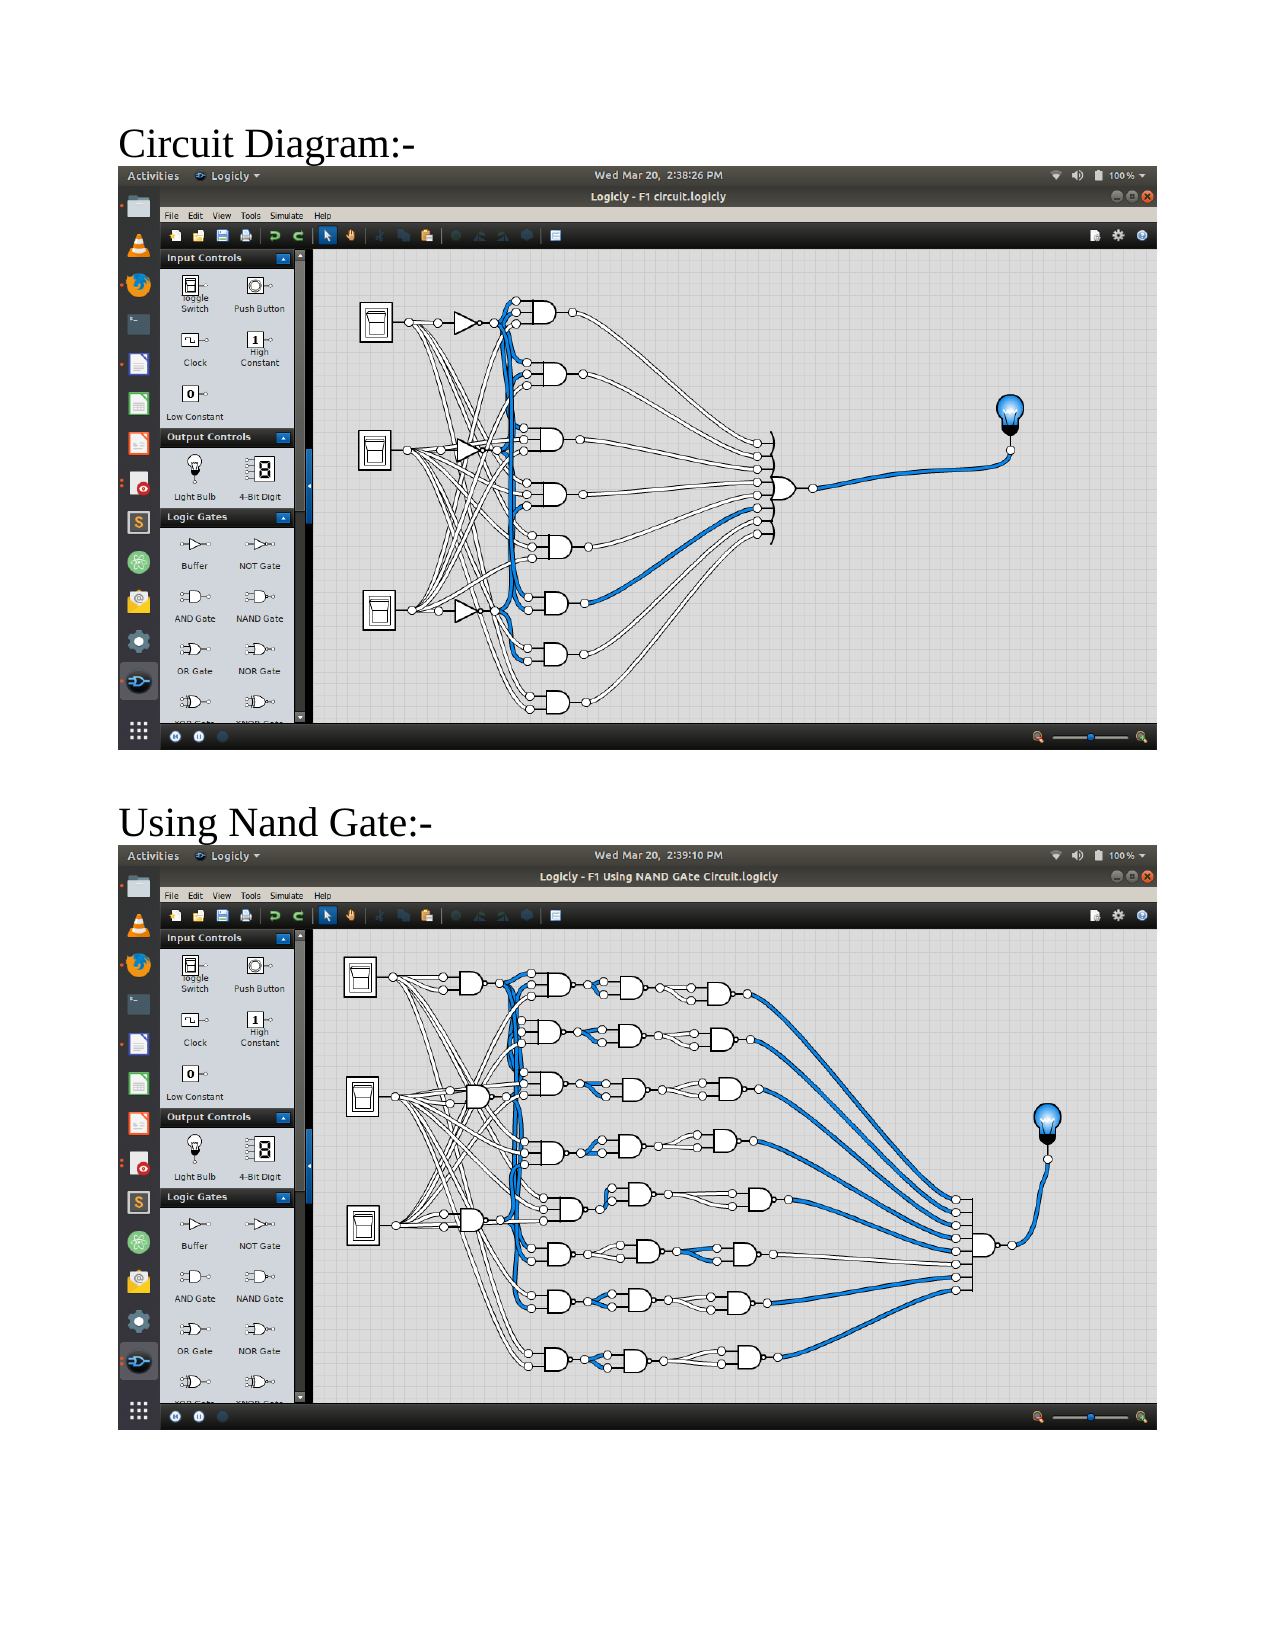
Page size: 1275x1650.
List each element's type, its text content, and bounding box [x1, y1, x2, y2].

text Circuit Diagram:- [118, 118, 1157, 166]
picture [118, 845, 1157, 1430]
picture [118, 166, 1157, 750]
text Using Nand Gate:- [118, 798, 1157, 845]
